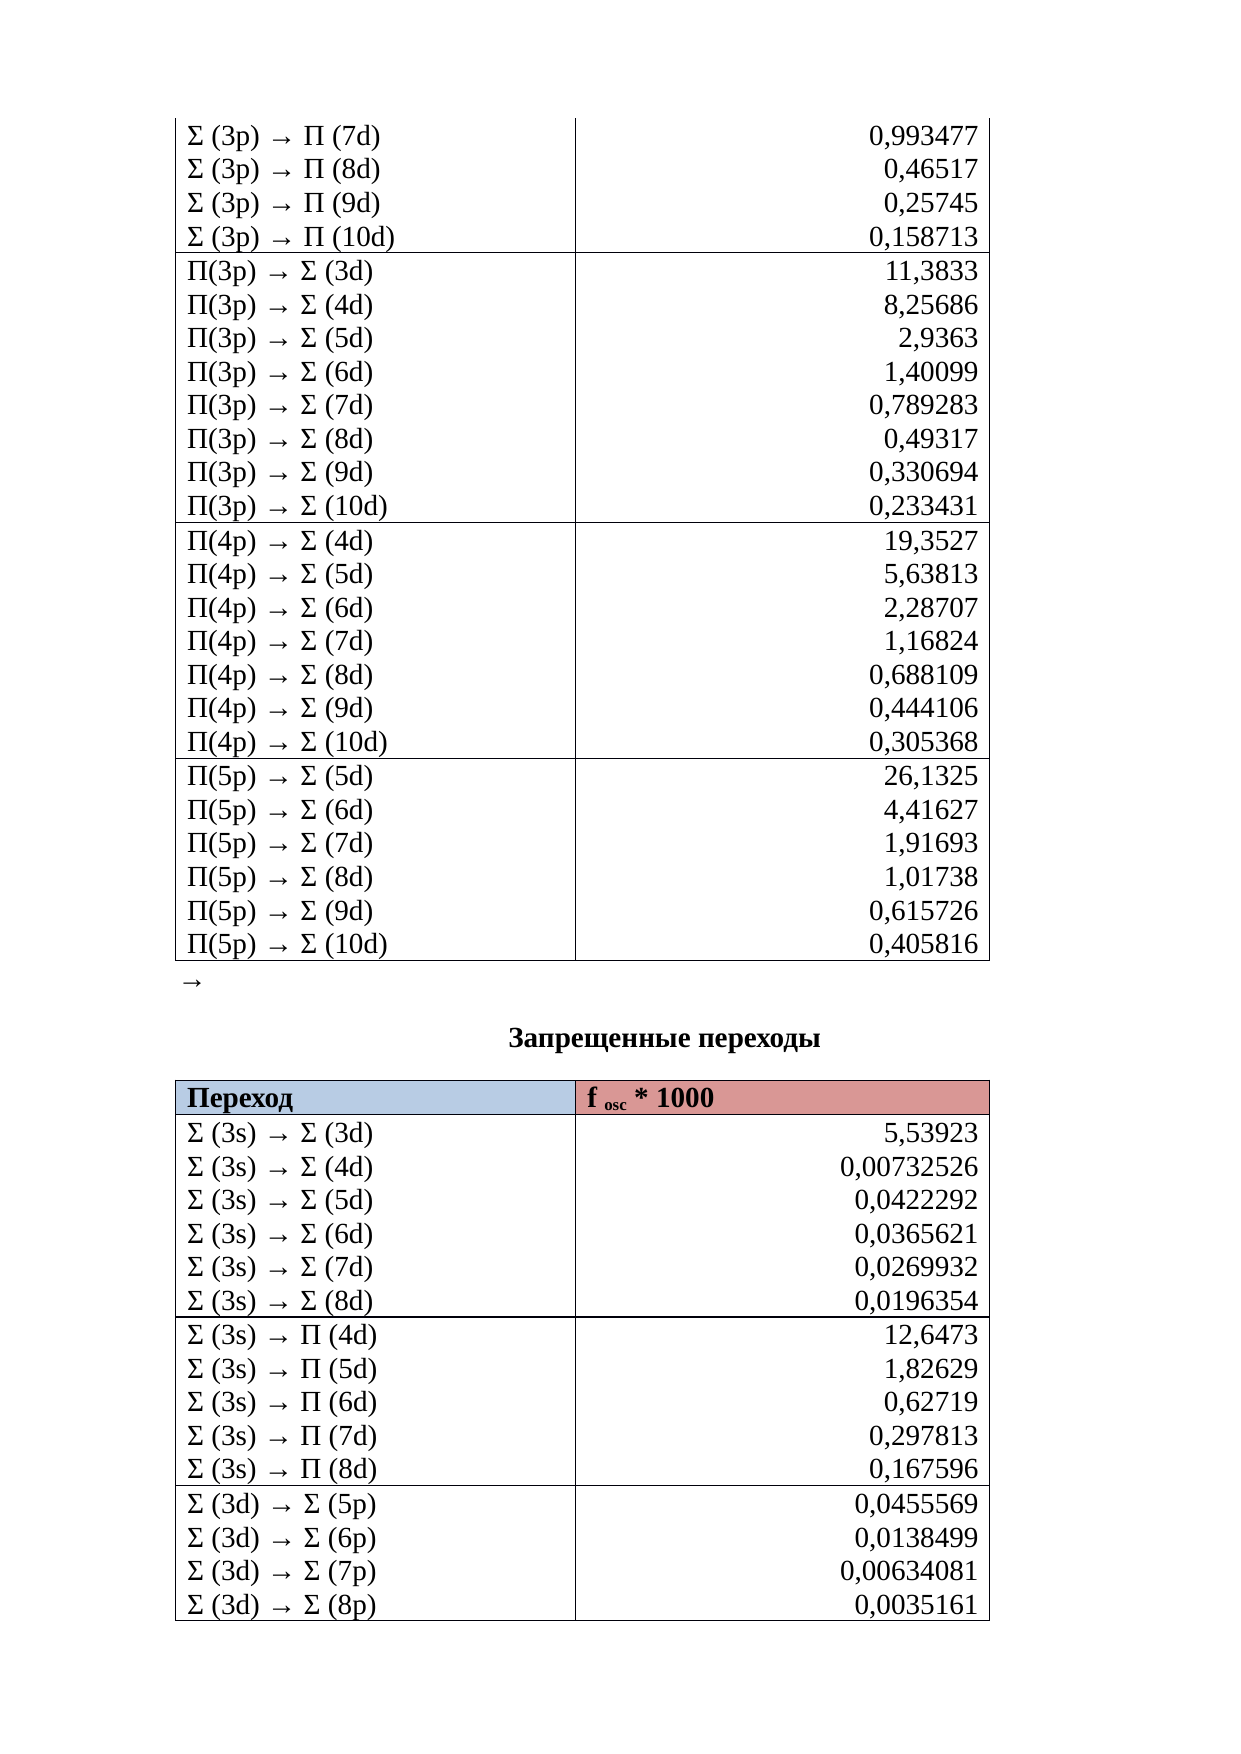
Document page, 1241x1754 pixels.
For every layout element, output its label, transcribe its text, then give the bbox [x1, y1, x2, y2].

table_cell 11,3833 [576, 253, 989, 287]
table_cell 5,63813 [576, 556, 989, 590]
table_cell Σ (3p) → П (8d) [176, 152, 575, 185]
table_cell П(3p) → Σ (4d) [176, 287, 575, 320]
table_cell Σ (3s) → П (7d) [176, 1418, 575, 1452]
table_cell Σ (3d) → Σ (7p) [176, 1553, 575, 1587]
table_cell 2,28707 [576, 590, 989, 623]
table_cell 5,53923 [576, 1115, 989, 1149]
table_cell 26,1325 [576, 759, 989, 792]
table_cell 1,40099 [576, 354, 989, 387]
table_cell П(3p) → Σ (3d) [176, 253, 575, 287]
table_cell Σ (3p) → П (10d) [176, 219, 575, 252]
text Запрещенные переходы [177, 1020, 1152, 1054]
table_cell 19,3527 [576, 523, 989, 556]
table_cell 0,444106 [576, 690, 989, 724]
table_cell 0,789283 [576, 388, 989, 421]
table_cell 1,91693 [576, 826, 989, 859]
table_cell 0,49317 [576, 421, 989, 454]
table_cell 0,0196354 [576, 1283, 989, 1316]
table_cell Σ (3s) → П (5d) [176, 1351, 575, 1384]
table_cell 0,330694 [576, 455, 989, 488]
table_cell Σ (3s) → Σ (5d) [176, 1182, 575, 1216]
table_cell П(4p) → Σ (9d) [176, 690, 575, 724]
table_cell 0,0365621 [576, 1216, 989, 1249]
table_cell 0,0269932 [576, 1249, 989, 1283]
table_cell 0,46517 [576, 152, 989, 185]
table_cell 1,16824 [576, 623, 989, 657]
table_cell 1,82629 [576, 1351, 989, 1384]
table_header f osc * 1000 [576, 1081, 989, 1114]
table_cell П(5p) → Σ (5d) [176, 759, 575, 792]
table_cell 1,01738 [576, 859, 989, 893]
table_cell 0,00732526 [576, 1149, 989, 1182]
table_cell П(5p) → Σ (9d) [176, 893, 575, 926]
table_cell Σ (3s) → Σ (3d) [176, 1115, 575, 1149]
table_cell П(3p) → Σ (6d) [176, 354, 575, 387]
table_cell 0,993477 [576, 118, 989, 152]
table_cell 0,405816 [576, 926, 989, 960]
table_cell Σ (3s) → П (6d) [176, 1385, 575, 1418]
table_cell 0,0455569 [576, 1486, 989, 1520]
table_cell 4,41627 [576, 792, 989, 826]
table_cell П(5p) → Σ (10d) [176, 926, 575, 960]
table_cell Σ (3p) → П (9d) [176, 185, 575, 219]
table_cell 0,0138499 [576, 1520, 989, 1553]
table_cell 0,0035161 [576, 1587, 989, 1620]
table_cell 8,25686 [576, 287, 989, 320]
table_cell Σ (3s) → Σ (7d) [176, 1249, 575, 1283]
table_cell 0,158713 [576, 219, 989, 252]
table_cell 0,615726 [576, 893, 989, 926]
table_cell Σ (3s) → Σ (8d) [176, 1283, 575, 1316]
table_cell П(4p) → Σ (5d) [176, 556, 575, 590]
table_cell 0,233431 [576, 488, 989, 522]
table_cell 0,0422292 [576, 1182, 989, 1216]
table_cell П(5p) → Σ (6d) [176, 792, 575, 826]
table_cell П(5p) → Σ (8d) [176, 859, 575, 893]
table_cell 0,167596 [576, 1452, 989, 1485]
table_cell 0,25745 [576, 185, 989, 219]
table_cell П(3p) → Σ (9d) [176, 455, 575, 488]
table_cell П(4p) → Σ (10d) [176, 724, 575, 757]
table_cell 0,305368 [576, 724, 989, 757]
table_cell Σ (3p) → П (7d) [176, 118, 575, 152]
table_cell 0,688109 [576, 657, 989, 690]
text → [177, 961, 1152, 994]
table_cell 2,9363 [576, 320, 989, 354]
table_cell Σ (3s) → П (8d) [176, 1452, 575, 1485]
table_cell П(4p) → Σ (7d) [176, 623, 575, 657]
table_cell Σ (3d) → Σ (6p) [176, 1520, 575, 1553]
table_cell Σ (3s) → Σ (6d) [176, 1216, 575, 1249]
table_cell Σ (3d) → Σ (5p) [176, 1486, 575, 1520]
table_cell П(4p) → Σ (8d) [176, 657, 575, 690]
table_cell 0,297813 [576, 1418, 989, 1452]
table_cell Σ (3s) → Σ (4d) [176, 1149, 575, 1182]
table_cell Σ (3d) → Σ (8p) [176, 1587, 575, 1620]
table_cell П(4p) → Σ (4d) [176, 523, 575, 556]
table_header Переход [176, 1081, 575, 1114]
table_cell П(3p) → Σ (7d) [176, 388, 575, 421]
table_cell П(3p) → Σ (10d) [176, 488, 575, 522]
table_cell П(3p) → Σ (8d) [176, 421, 575, 454]
table_cell П(4p) → Σ (6d) [176, 590, 575, 623]
table_cell П(5p) → Σ (7d) [176, 826, 575, 859]
table_cell 0,62719 [576, 1385, 989, 1418]
table_cell П(3p) → Σ (5d) [176, 320, 575, 354]
table_cell 0,00634081 [576, 1553, 989, 1587]
table_cell 12,6473 [576, 1318, 989, 1351]
table_cell Σ (3s) → П (4d) [176, 1318, 575, 1351]
